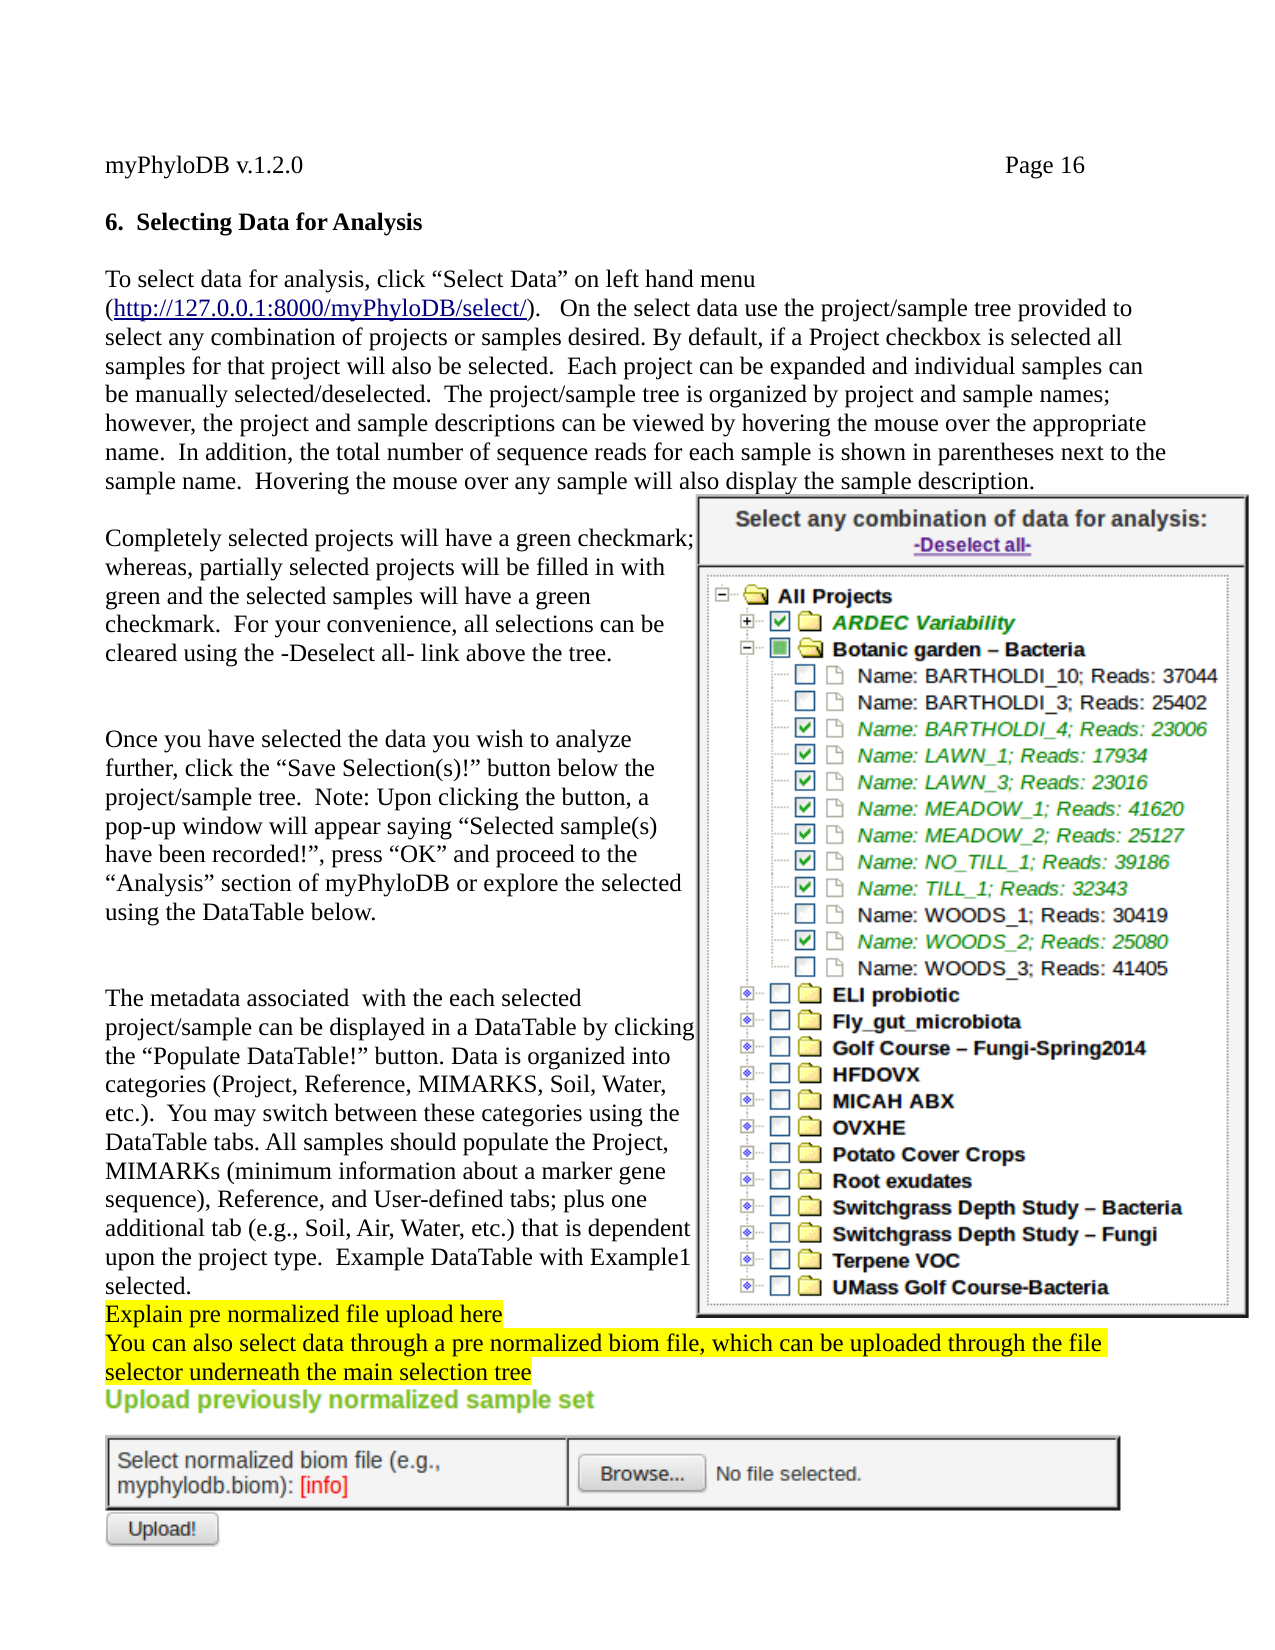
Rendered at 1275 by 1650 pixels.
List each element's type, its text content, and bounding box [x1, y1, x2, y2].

picture [105, 1385, 1152, 1547]
text 6. Selecting Data for Analysis [105, 207, 1170, 236]
text To select data for analysis, click “Select Data” on left hand menu (http://127.0.0.1:8000/myPhyloDB/select/). On the select data use the project/sample tree provided to select any combination of projects or samples desired. By default, if a Project checkbox is selected all samples for that project will also be selected. Each project can be expanded and individual samples can be manually selected/deselected. The project/sample tree is organized by project and sample names; however, the project and sample descriptions can be viewed by hovering the mouse over the appropriate name. In addition, the total number of sequence reads for each sample is shown in parentheses next to the sample name. Hovering the mouse over any sample will also display the sample description. [105, 264, 1170, 494]
text The metadata associated with the each selected project/sample can be displayed in a DataTable by clicking the “Populate DataTable!” button. Data is organized into categories (Project, Reference, MIMARKS, Soil, Water, etc.). You may switch between these categories using the DataTable tabs. All samples should populate the Project, MIMARKs (minimum information about a marker gene sequence), Reference, and User-defined tabs; plus one additional tab (e.g., Soil, Air, Water, etc.) that is dependent upon the project type. Example DataTable with Example1 selected. [105, 983, 695, 1299]
text You can also select data through a pre normalized biom file, which can be uploaded through the file selector underneath the main selection tree [105, 1328, 1170, 1386]
picture [695, 494, 1249, 1318]
text Once you have selected the data you wish to analyze further, click the “Save Selection(s)!” button below the project/sample tree. Note: Upon clicking the button, a pop-up window will appear saying “Selected sample(s) have been recorded!”, press “OK” and proceed to the “Analysis” section of myPhyloDB or explore the selected using the DataTable below. [105, 724, 695, 926]
text Explain pre normalized file upload here [105, 1299, 1170, 1328]
text Completely selected projects will have a green checkmark; whereas, partially selected projects will be filled in with green and the selected samples will have a green checkmark. For your convenience, all selections can be cleared using the -Deselect all- link above the tree. [105, 523, 695, 667]
